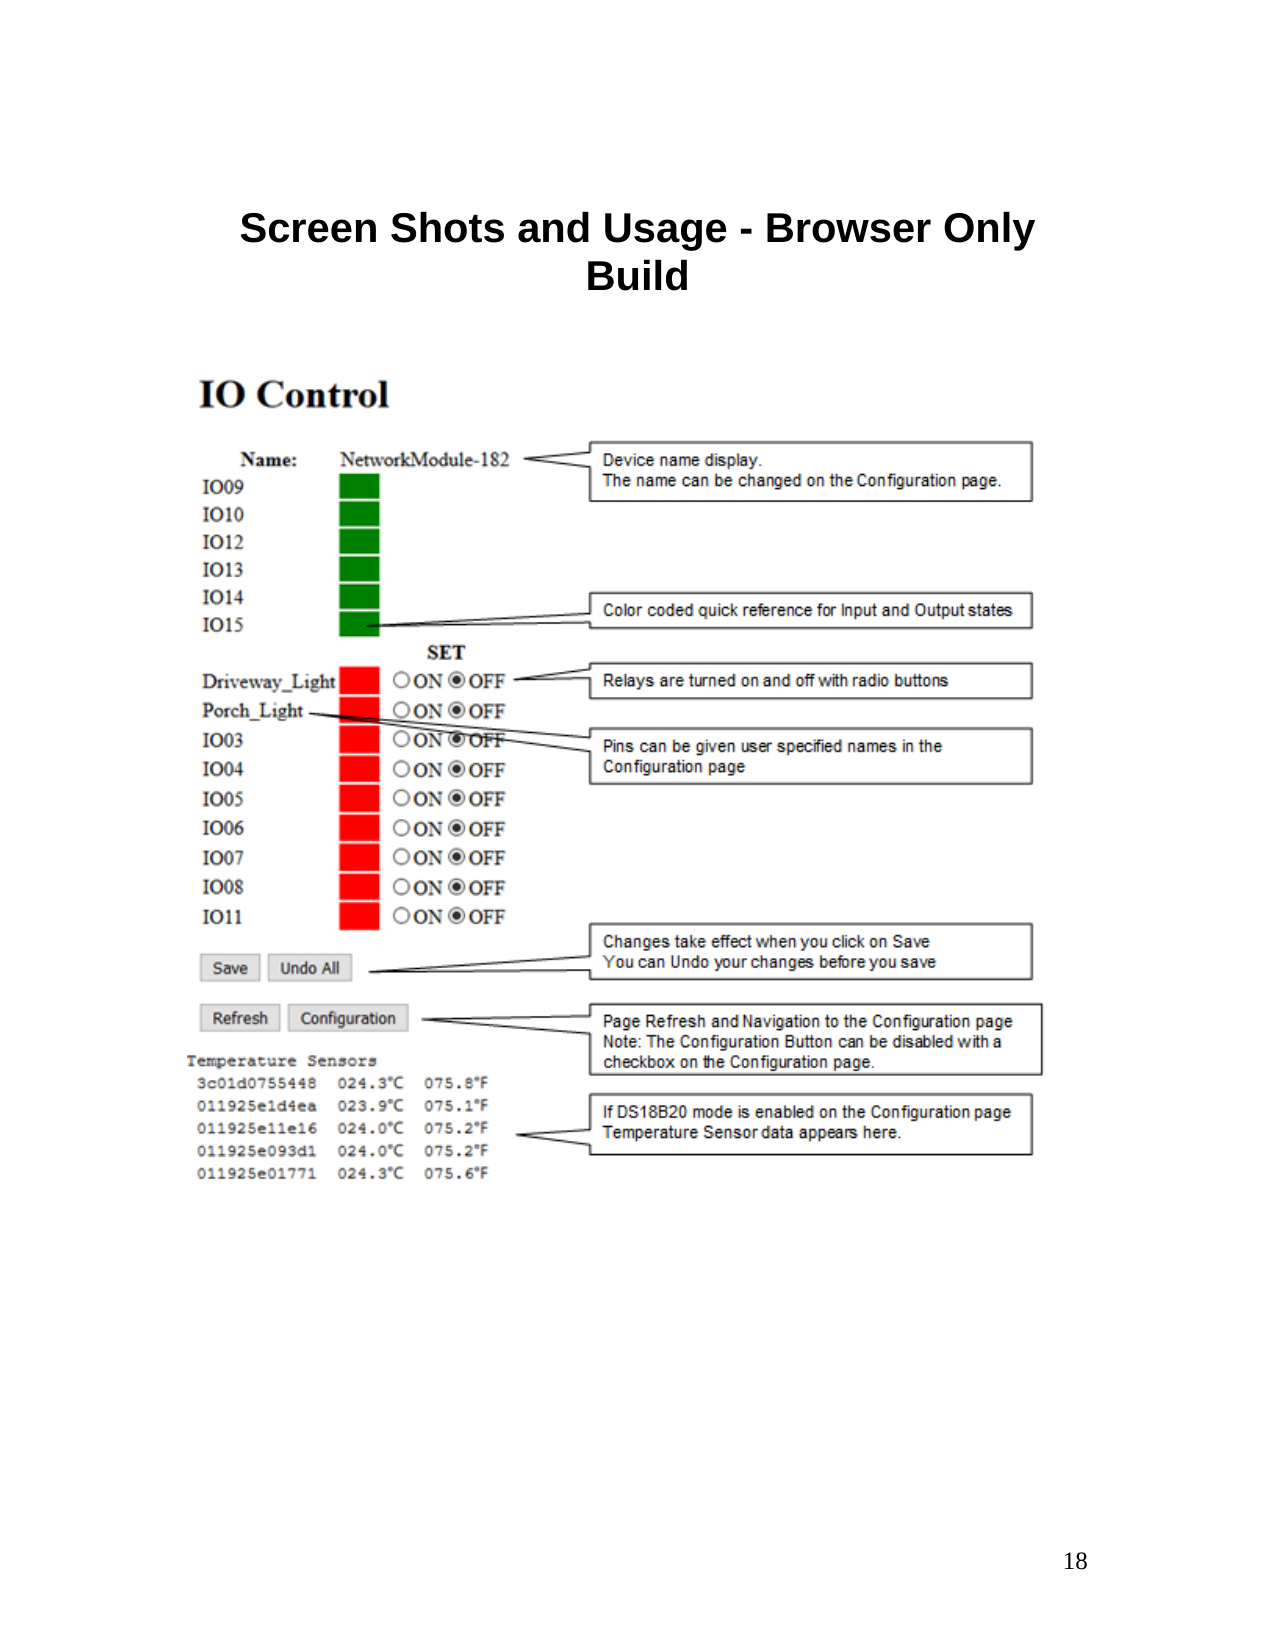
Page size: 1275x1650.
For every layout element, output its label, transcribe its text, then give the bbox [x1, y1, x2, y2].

subtitle Screen Shots and Usage - Browser Only Build [187, 204, 1087, 299]
picture [187, 363, 1060, 1201]
